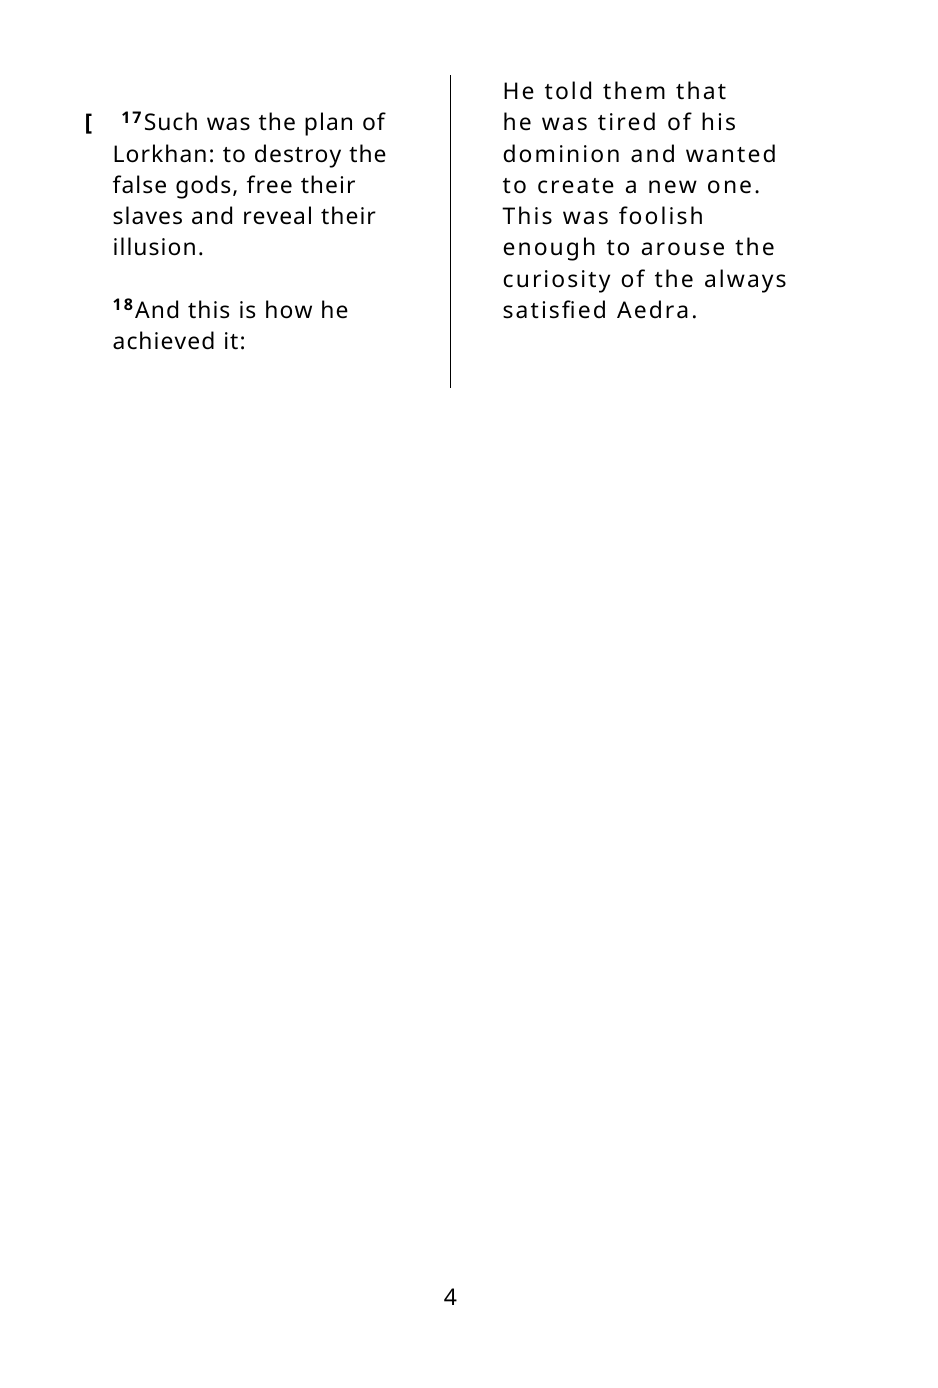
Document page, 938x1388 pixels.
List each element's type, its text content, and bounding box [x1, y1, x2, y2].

text Lorkhan: to destroy the false gods, free their slaves and reveal their illusion. [112, 137, 416, 262]
text He told them that he was tired of his dominion and wanted to create a new one. This was foolish enough to arouse the curiosity of the always satisfied Aedra. [502, 75, 806, 325]
text 18And this is how he achieved it: [112, 294, 416, 356]
text [ 17Such was the plan of [84, 106, 416, 137]
